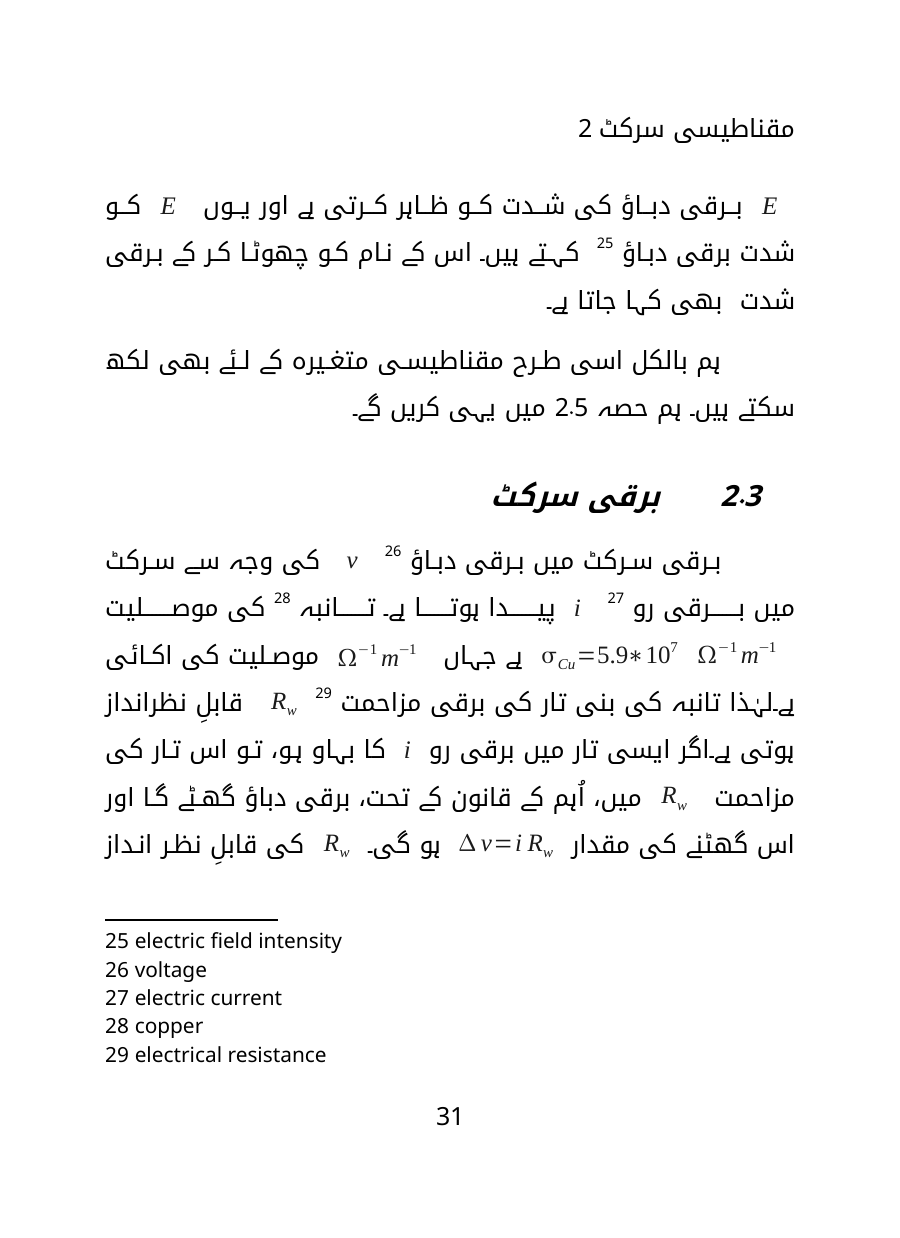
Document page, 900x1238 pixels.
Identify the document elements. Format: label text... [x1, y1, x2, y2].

text electric field intensity [105, 926, 795, 955]
text copper [105, 1012, 795, 1040]
text ہیں۔ شکل سے واضع ہے کہ برقی رو سلاخ کی رقبہ عمودی تراشسے گزرتی ہے لہٰذا مساوات 2.10 کے تحتبرقی رو کی کثافت کو ظاہر کرتی ہے۔ اسی وجہ سےکو کثافتِ برقی رو ہی کہتے ہیں۔ اسی طرح مساوات 2.11 سے یہ واضع ہے کہبرقی دباؤ کی شدت کو ظاہر کرتی ہے اور یوں کو شدت برقی دباؤ کہتے ہیں۔ اس کے نام کو چھوٹا کر کے برقی شدت بھی کہا جاتا ہے۔ [105, 182, 795, 324]
text ہم بالکل اسی طرح مقناطیسی متغیرہ کے لئے بھی لکھ سکتے ہیں۔ ہم حصہ 2.5 میں یہی کریں گے۔ [105, 337, 795, 432]
text برقی سرکٹ میں برقی دباؤ کی وجہ سے سرکٹ میں برقی رو پیدا ہوتا ہے۔ تانبہ کی موصلیت ہے جہاں موصلیت کی اکائی ہے۔لہٰذا تانبہ کی بنی تار کی برقی مزاحمت قابلِ نظرانداز ہوتی ہے۔اگر ایسی تار میں برقی روکا بہاو ہو، تو اس تار کی مزاحمت میں، اُہم کے قانون کے تحت، برقی دباؤ گھٹے گا اور اس گھٹنے کی مقدارہو گی۔کی قابلِ نظر انداز ہونے کی وجہ سے یہ مقدار بھی قابلِ نظر انداز ہو گی۔ اس کا مطلب ہے کہ یہ تار برقی دباؤ کو، بغیر گھٹائے، ایک جگہ سے دوسری جگہ پہنچا سکتا ہے۔ اسی لئے تانبہ کی تار کو عموما برقی دباؤ ایک جگہ سے دوسری جگہ پہنچانے کے لئے استعمال کیا جاتا ہے اور اس کی مزاحمت کو صفر ہی سمجھا جاتا ہے۔ شکل 2.3 حصہ الف میں ایک ایسا ہی برقی سرکٹ دکھایا گیا ہے۔اس سرکٹ میں قل تار کی مزاحمتہے۔ اگر تار کی مزاحمت کو نظرانداز کیا جا سکے تو ہمیں سرکٹ 2.3 حصہ ب ملتا ہے۔اس سرکٹ میں برقی دباؤ کو مزاحمتتک بغیر کم کئے پہنچایا گیا ہے۔ [105, 537, 795, 869]
text voltage [105, 955, 795, 983]
text electric current [105, 983, 795, 1012]
text electrical resistance [105, 1040, 795, 1068]
subtitle برقی سرکٹ [105, 469, 720, 525]
